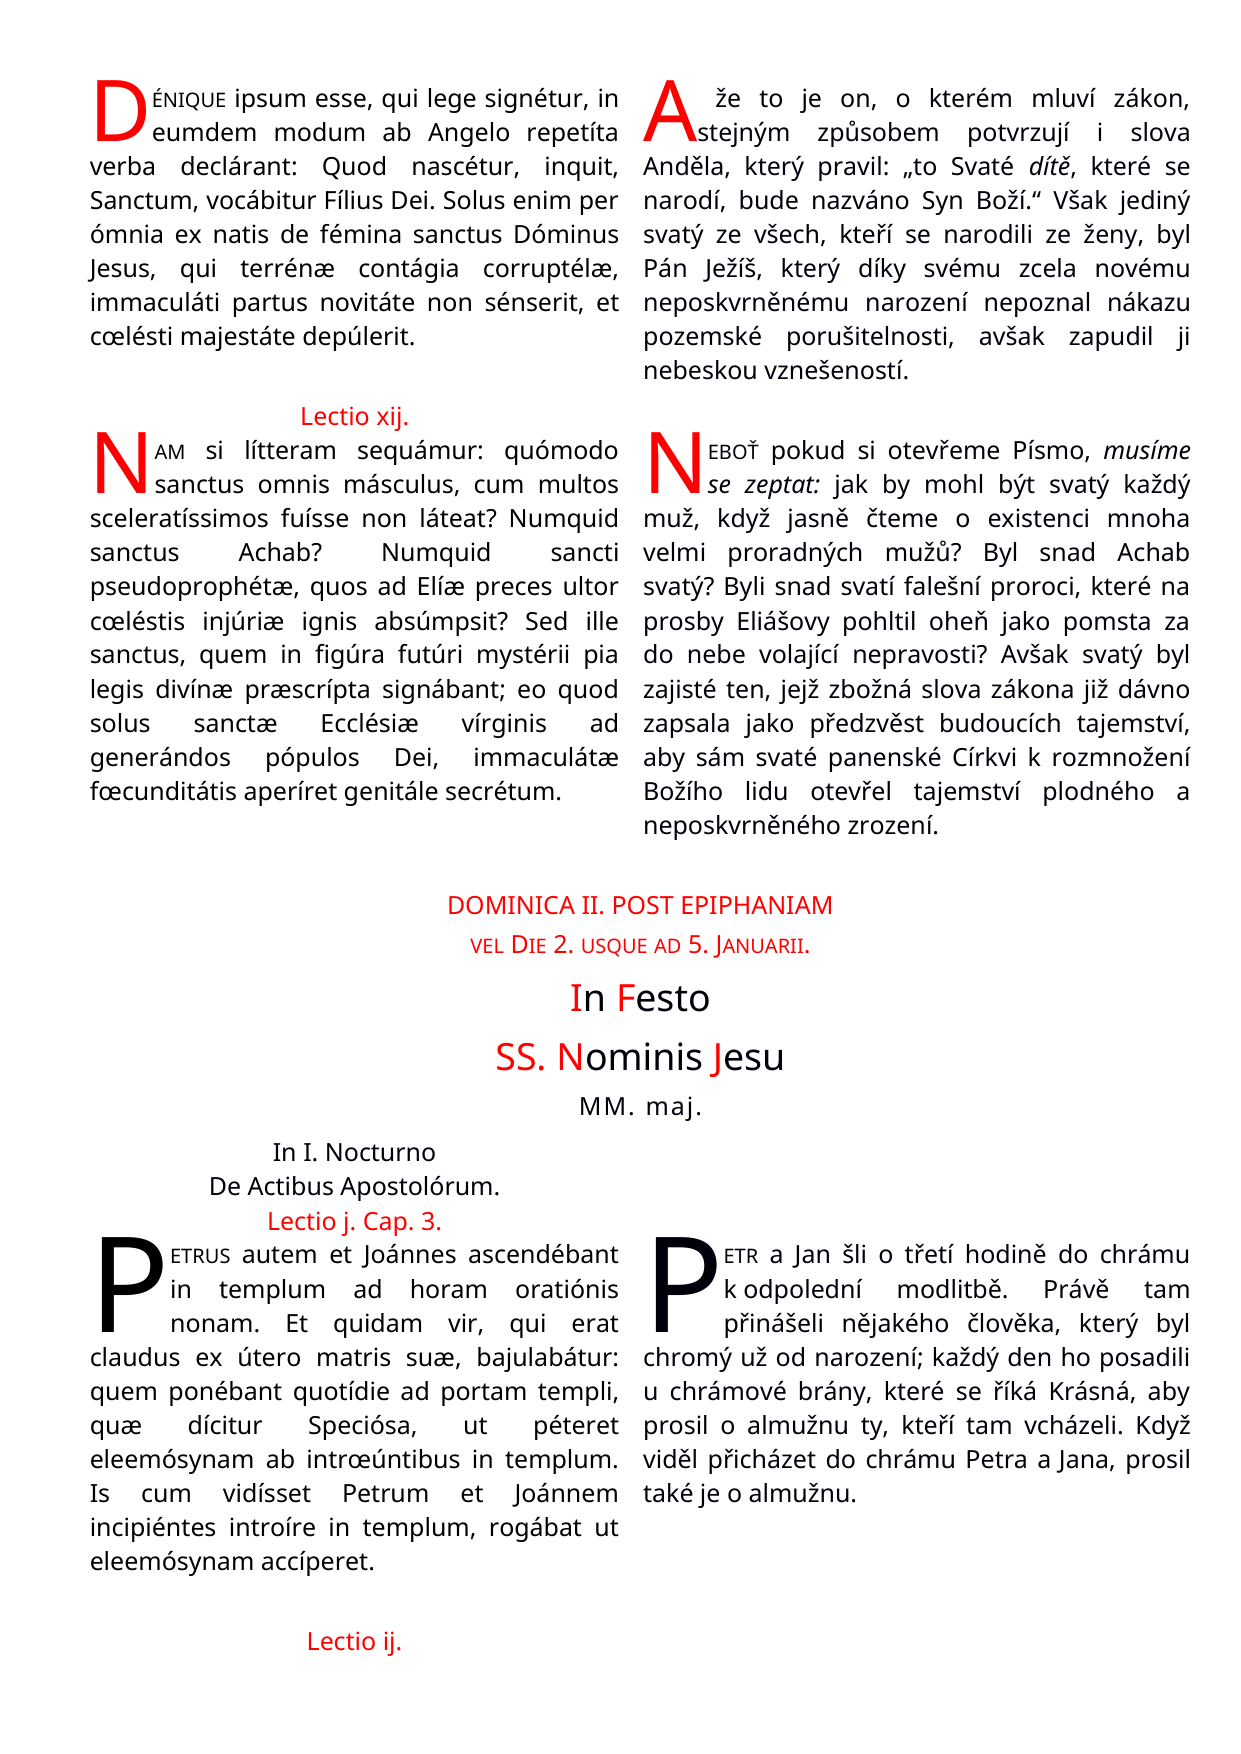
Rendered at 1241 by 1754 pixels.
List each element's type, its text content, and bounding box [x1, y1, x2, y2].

table_cell Dénique ipsum esse, qui lege signétur, in eumdem modum ab Angelo repetíta verba declárant: Quod nascétur, inquit, Sanctum, vocábitur Fílius Dei. Solus enim per ómnia ex natis de fémina sanctus Dóminus Jesus, qui terrénæ contágia corruptélæ, immaculáti partus novitáte non sénserit, et cœlésti majestáte depúlerit. [78, 74, 631, 393]
table_cell Lectio xij. Nam si lítteram sequámur: quómodo sanctus omnis másculus, cum multos sceleratíssimos fuísse non láteat? Numquid sanctus Achab? Numquid sancti pseudoprophétæ, quos ad Elíæ preces ultor cœléstis injúriæ ignis absúmpsit? Sed ille sanctus, quem in figúra futúri mystérii pia legis divínæ præscrípta signábant; eo quod solus sanctæ Ecclésiæ vírginis ad generándos pópulos Dei, immaculátæ fœcunditátis aperíret genitále secrétum. [78, 393, 631, 882]
table_cell Petr a Jan šli o třetí hodině do chrámu k odpolední modlitbě. Právě tam přinášeli nějakého člověka, který byl chromý už od narození; každý den ho posadili u chrámové brány, které se říká Krásná, aby prosil o almužnu ty, kteří tam vcházeli. Když viděl přicházet do chrámu Petra a Jana, prosil také je o almužnu. [631, 1129, 1203, 1618]
table_cell A že to je on, o kterém mluví zákon, stejným způsobem potvrzují i slova Anděla, který pravil: „to Svaté dítě, které se narodí, bude nazváno Syn Boží.“ Však jediný svatý ze všech, kteří se narodili ze ženy, byl Pán Ježíš, který díky svému zcela novému neposkvrněnému narození nepoznal nákazu pozemské porušitelnosti, avšak zapudil ji nebeskou vznešeností. [631, 74, 1203, 393]
table_cell In I. Nocturno De Actibus Apostolórum. Lectio j. Cap. 3. Petrus autem et Joánnes ascendébant in templum ad horam oratiónis nonam. Et quidam vir, qui erat claudus ex útero matris suæ, bajulabátur: quem ponébant quotídie ad portam templi, quæ dícitur Speciósa, ut péteret eleemósynam ab intrœúntibus in templum. Is cum vidísset Petrum et Joánnem incipiéntes introíre in templum, rogábat ut eleemósynam accíperet. [78, 1129, 631, 1618]
table_cell DOMINICA II. POST EPIPHANIAM vel Die 2. usque ad 5. Januarii. In Festo SS. Nominis Jesu MM. maj. [78, 882, 1203, 1129]
table_cell Neboť pokud si otevřeme Písmo, musíme se zeptat: jak by mohl být svatý každý muž, když jasně čteme o existenci mnoha velmi proradných mužů? Byl snad Achab svatý? Byli snad svatí falešní proroci, které na prosby Eliášovy pohltil oheň jako pomsta za do nebe volající nepravosti? Avšak svatý byl zajisté ten, jejž zbožná slova zákona již dávno zapsala jako předzvěst budoucích tajemství, aby sám svaté panenské Církvi k rozmnožení Božího lidu otevřel tajemství plodného a neposkvrněného zrození. [631, 393, 1203, 882]
table_cell [631, 1618, 1203, 1664]
table_cell Lectio ij. [78, 1618, 631, 1664]
